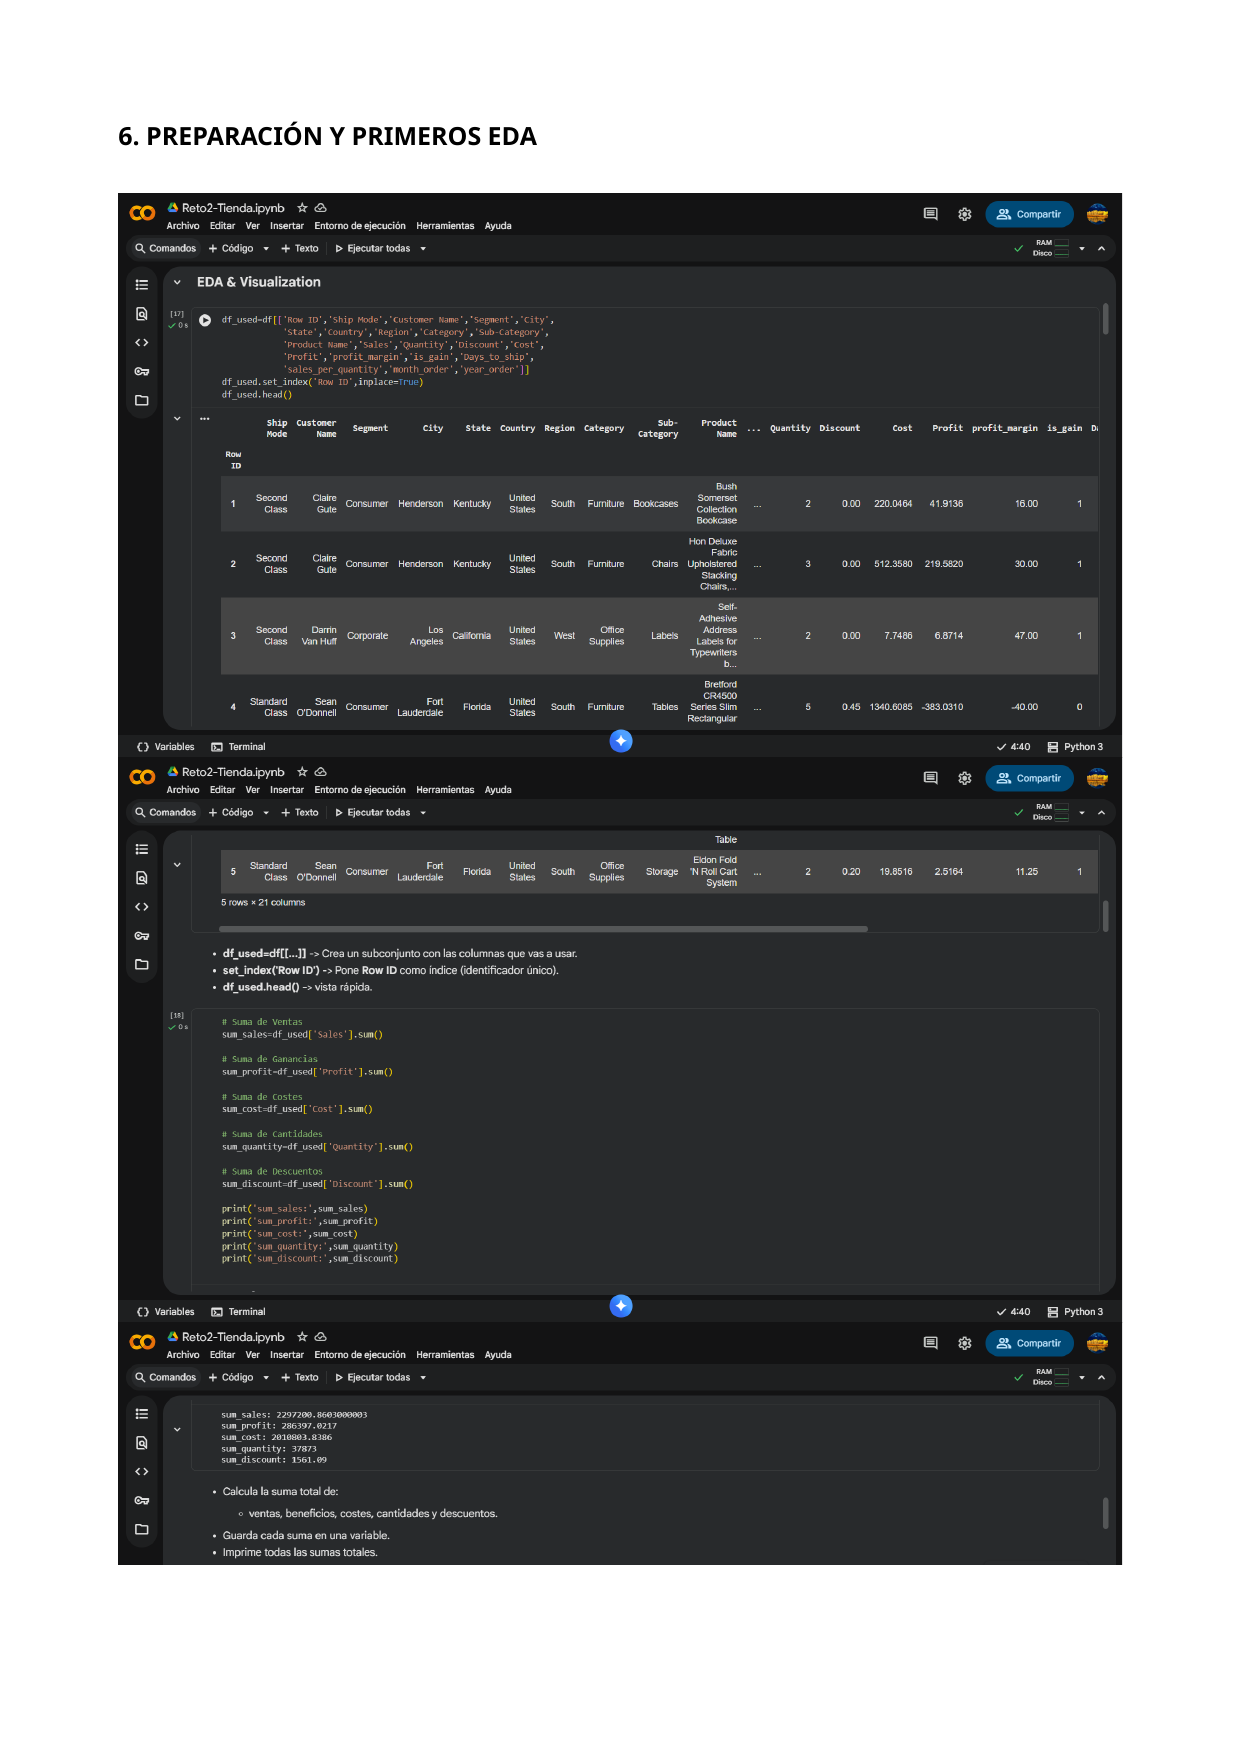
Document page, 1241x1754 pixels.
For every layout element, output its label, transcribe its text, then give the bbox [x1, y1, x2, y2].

picture [118, 193, 1123, 1565]
text 6. PREPARACIÓN Y PRIMEROS EDA [118, 118, 1122, 152]
